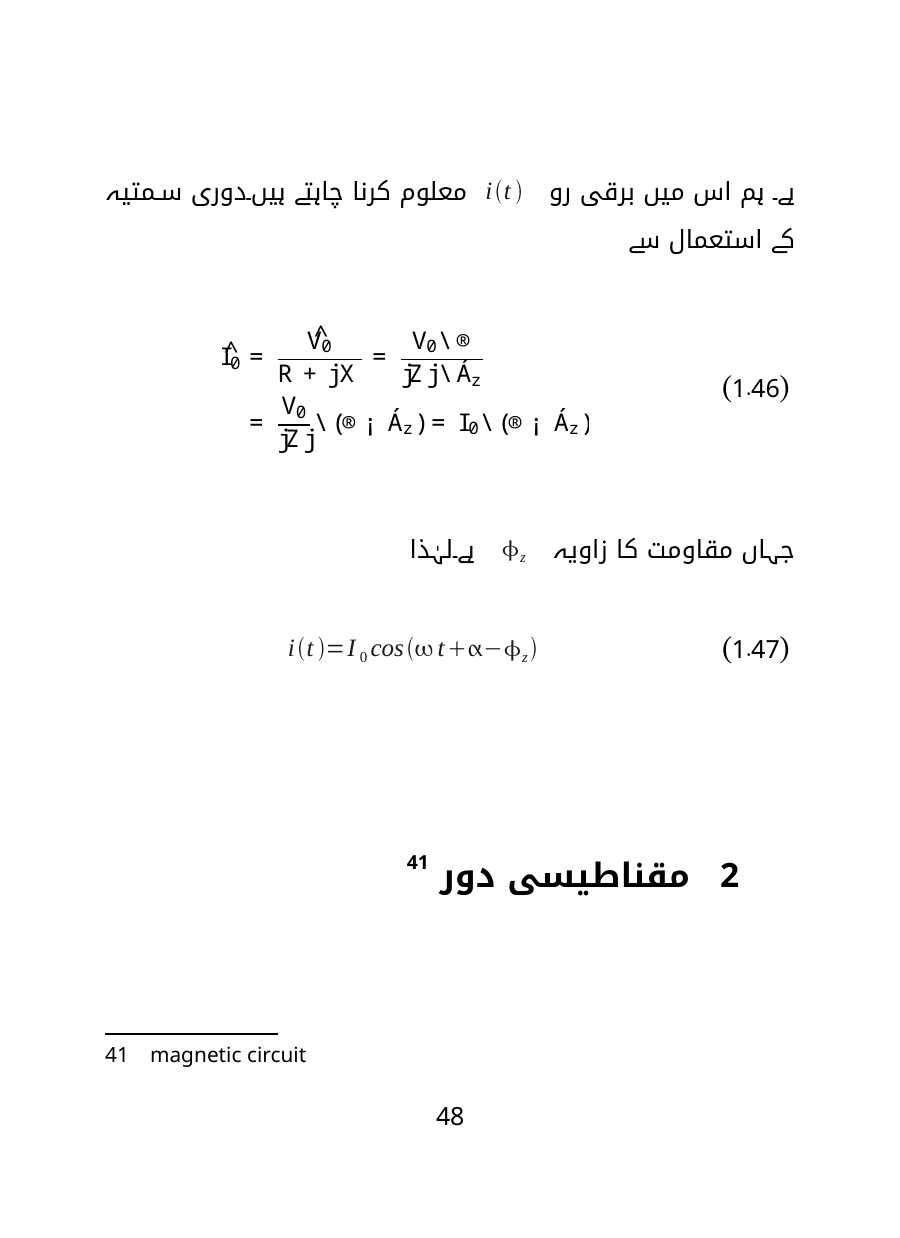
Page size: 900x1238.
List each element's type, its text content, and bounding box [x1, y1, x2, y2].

table_header (1.46) [711, 310, 795, 480]
text جہاں مقاومت کا زاویہ ہے۔لہٰذا [105, 527, 795, 574]
table_header [105, 621, 713, 692]
subtitle مقناطیسی دور [105, 844, 720, 908]
list magnetic circuit [105, 1040, 795, 1068]
table_header (1.47) [713, 621, 795, 692]
table_header [105, 310, 711, 480]
text ہے۔ ہم اس میں برقی رو معلوم کرنا چاہتے ہیں۔دوری سمتیہ کے استعمال سے [105, 168, 795, 263]
